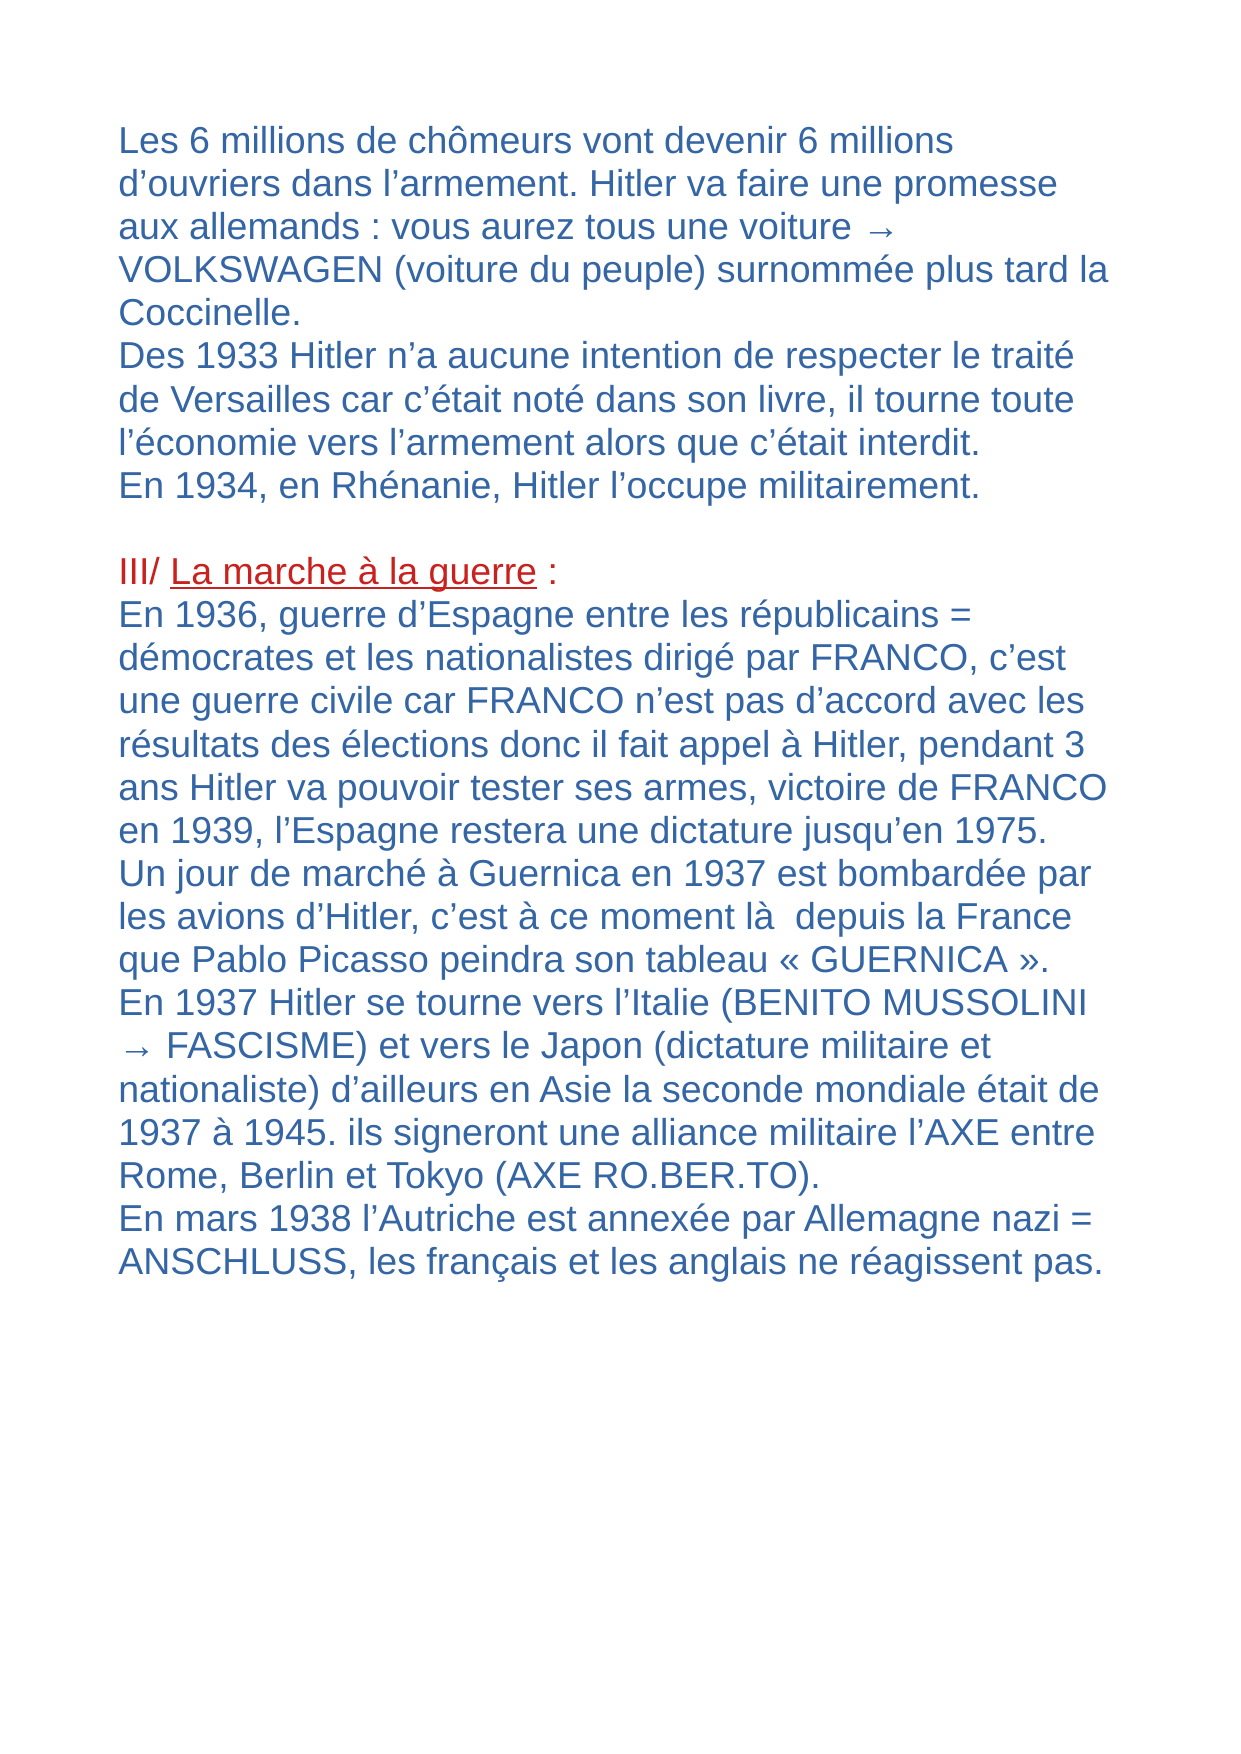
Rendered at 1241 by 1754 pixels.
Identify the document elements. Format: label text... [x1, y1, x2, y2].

text En 1934, en Rhénanie, Hitler l’occupe militairement. [118, 463, 1122, 506]
text En 1937 Hitler se tourne vers l’Italie (BENITO MUSSOLINI → FASCISME) et vers le Japon (dictature militaire et nationaliste) d’ailleurs en Asie la seconde mondiale était de 1937 à 1945. ils signeront une alliance militaire l’AXE entre Rome, Berlin et Tokyo (AXE RO.BER.TO). [118, 981, 1122, 1196]
text Des 1933 Hitler n’a aucune intention de respecter le traité de Versailles car c’était noté dans son livre, il tourne toute l’économie vers l’armement alors que c’était interdit. [118, 334, 1122, 463]
text Les 6 millions de chômeurs vont devenir 6 millions d’ouvriers dans l’armement. Hitler va faire une promesse aux allemands : vous aurez tous une voiture → VOLKSWAGEN (voiture du peuple) surnommée plus tard la Coccinelle. [118, 118, 1122, 334]
text En 1936, guerre d’Espagne entre les républicains = démocrates et les nationalistes dirigé par FRANCO, c’est une guerre civile car FRANCO n’est pas d’accord avec les résultats des élections donc il fait appel à Hitler, pendant 3 ans Hitler va pouvoir tester ses armes, victoire de FRANCO en 1939, l’Espagne restera une dictature jusqu’en 1975. [118, 592, 1122, 851]
text En mars 1938 l’Autriche est annexée par Allemagne nazi = ANSCHLUSS, les français et les anglais ne réagissent pas. [118, 1196, 1122, 1282]
text Un jour de marché à Guernica en 1937 est bombardée par les avions d’Hitler, c’est à ce moment là depuis la France que Pablo Picasso peindra son tableau « GUERNICA ». [118, 851, 1122, 981]
text III/ La marche à la guerre : [118, 549, 1122, 592]
